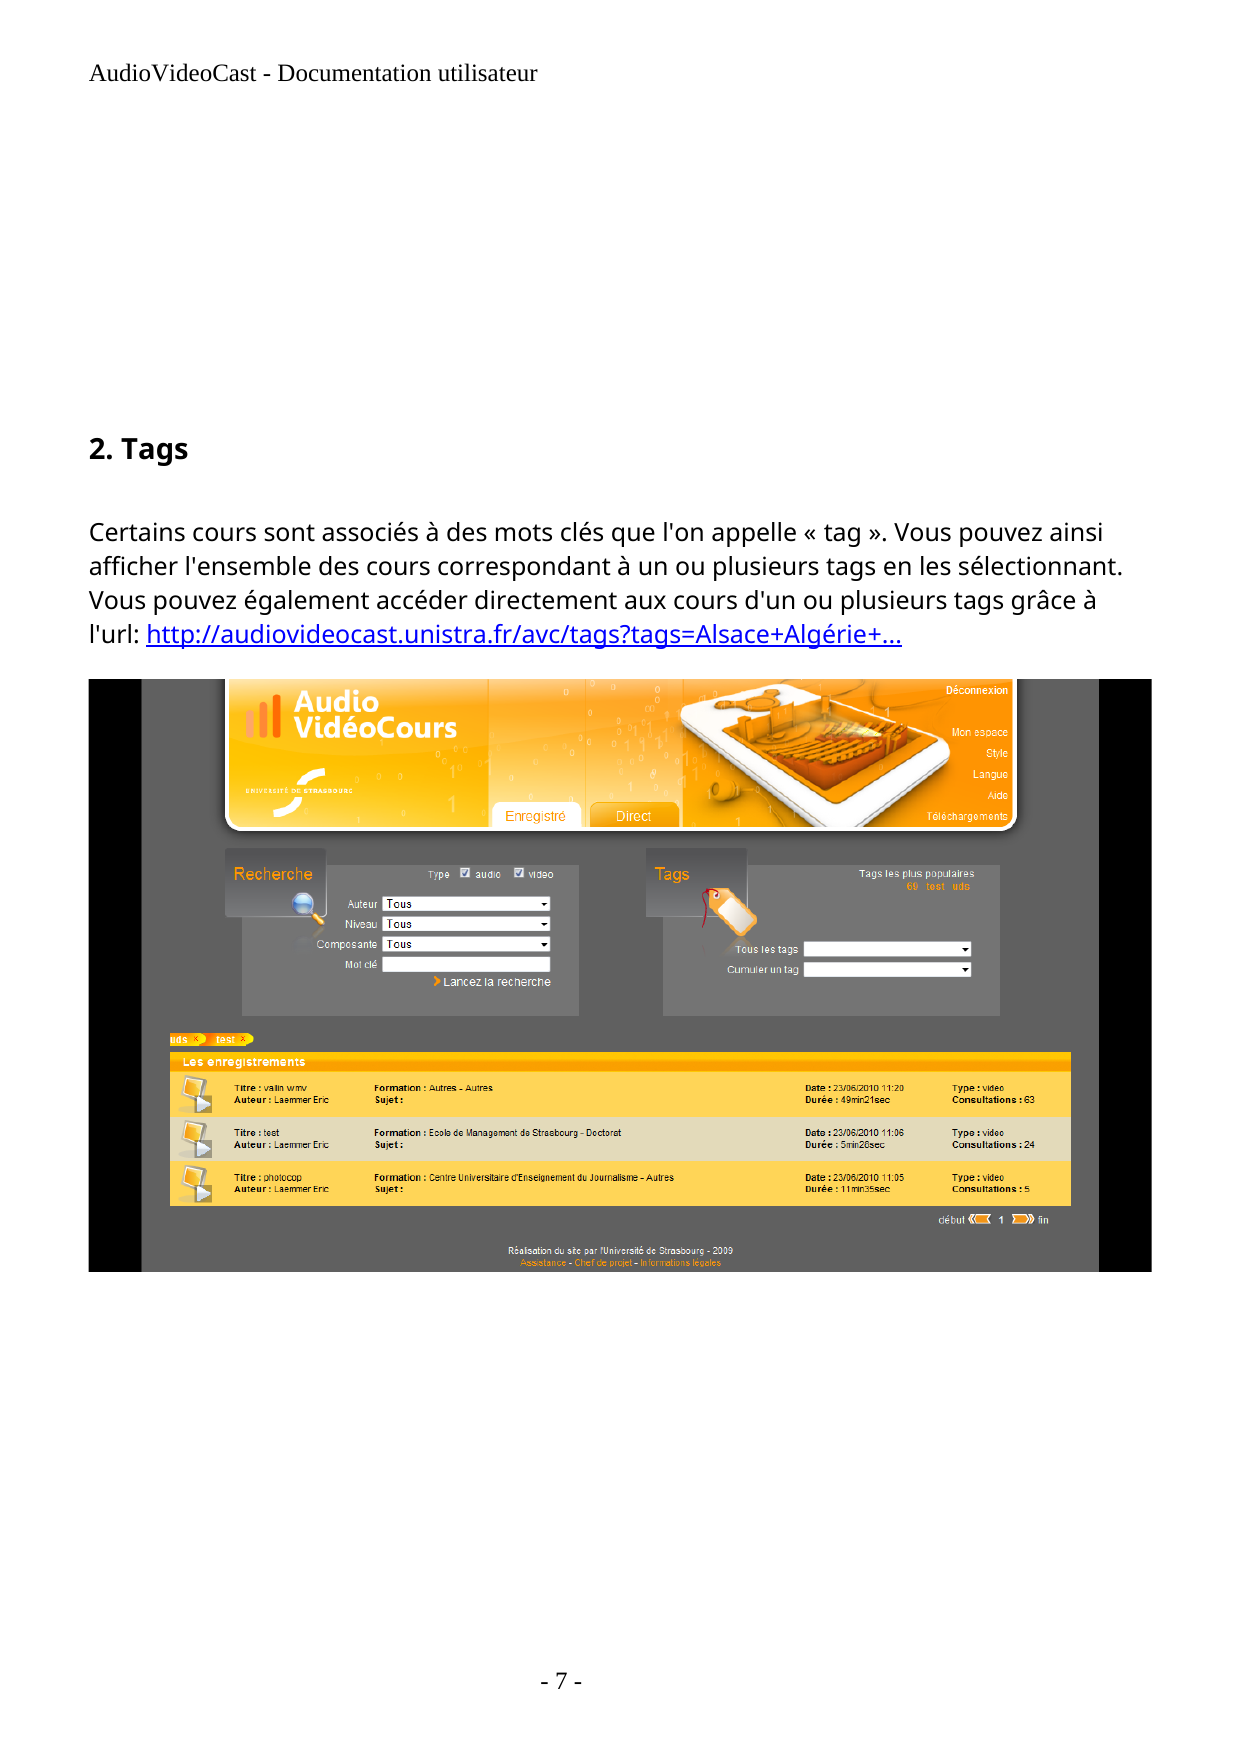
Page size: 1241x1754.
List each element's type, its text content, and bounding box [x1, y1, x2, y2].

subtitle 2. Tags [88, 428, 1152, 468]
text Vous pouvez également accéder directement aux cours d'un ou plusieurs tags grâce à l'url: http://audiovideocast.unistra.fr/avc/tags?tags=Alsace+Algérie+... [88, 582, 1152, 650]
text Certains cours sont associés à des mots clés que l'on appelle « tag ». Vous pouvez ainsi afficher l'ensemble des cours correspondant à un ou plusieurs tags en les sélectionnant. [88, 514, 1152, 582]
picture [88, 679, 1152, 1272]
